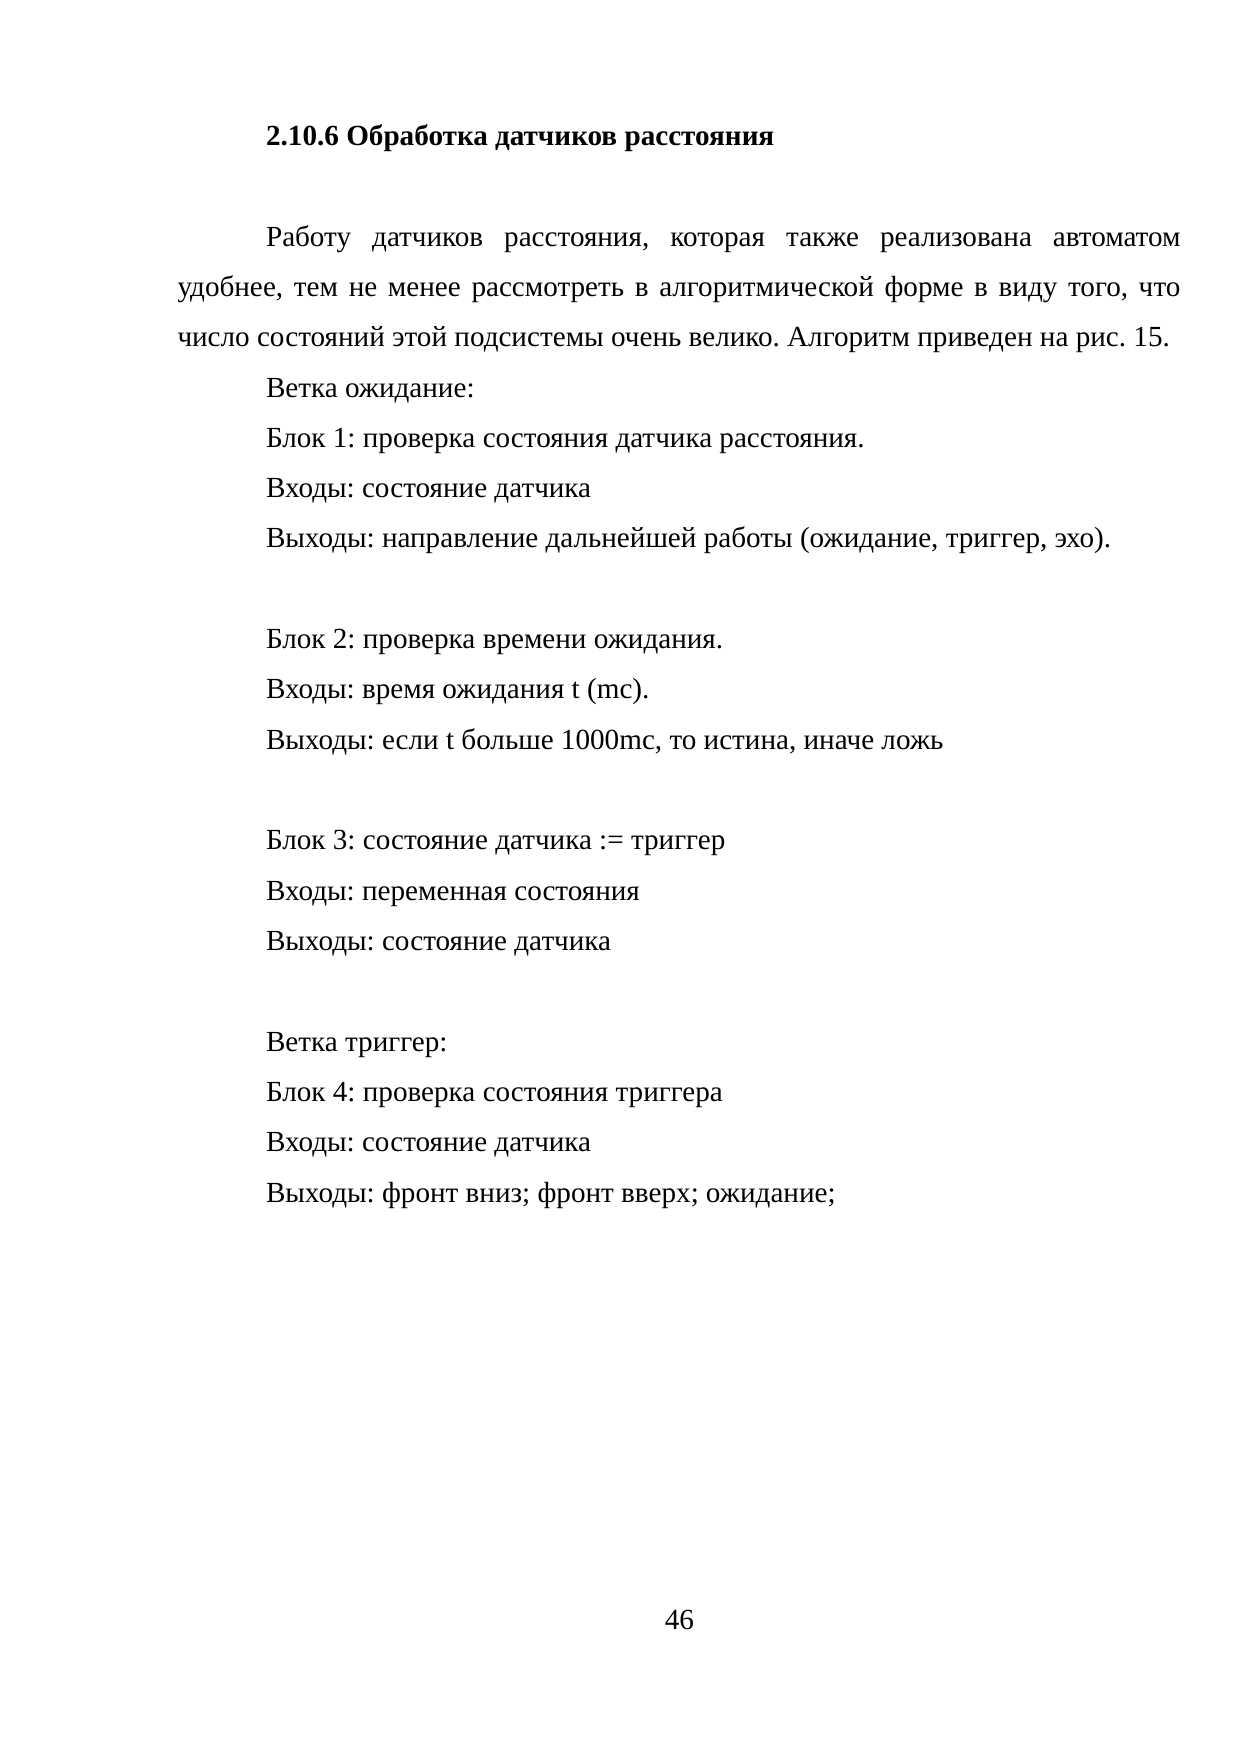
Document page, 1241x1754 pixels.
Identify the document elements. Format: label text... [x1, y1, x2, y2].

text Блок 4: проверка состояния триггера [177, 1074, 1181, 1108]
text Ветка ожидание: [177, 370, 1181, 403]
text Выходы: если t больше 1000mc, то истина, иначе ложь [177, 722, 1181, 755]
text Входы: состояние датчика [177, 1124, 1181, 1158]
text Блок 1: проверка состояния датчика расстояния. [177, 420, 1181, 453]
text Входы: переменная состояния [177, 873, 1181, 906]
text Блок 2: проверка времени ожидания. [177, 621, 1181, 655]
text Выходы: фронт вниз; фронт вверх; ожидание; [177, 1175, 1181, 1208]
text Работу датчиков расстояния, которая также реализована автоматом удобнее, тем не менее рассмотреть в алгоритмической форме в виду того, что число состояний этой подсистемы очень велико. Алгоритм приведен на рис. 15. [177, 219, 1181, 353]
text Входы: состояние датчика [177, 470, 1181, 504]
text Блок 3: состояние датчика := триггер [177, 822, 1181, 856]
text Выходы: состояние датчика [177, 923, 1181, 957]
text Ветка триггер: [177, 1024, 1181, 1057]
text Выходы: направление дальнейшей работы (ожидание, триггер, эхо). [177, 521, 1181, 554]
subtitle 2.10.6 Обработка датчиков расстояния [177, 118, 1181, 152]
text Входы: время ожидания t (mс). [177, 672, 1181, 705]
